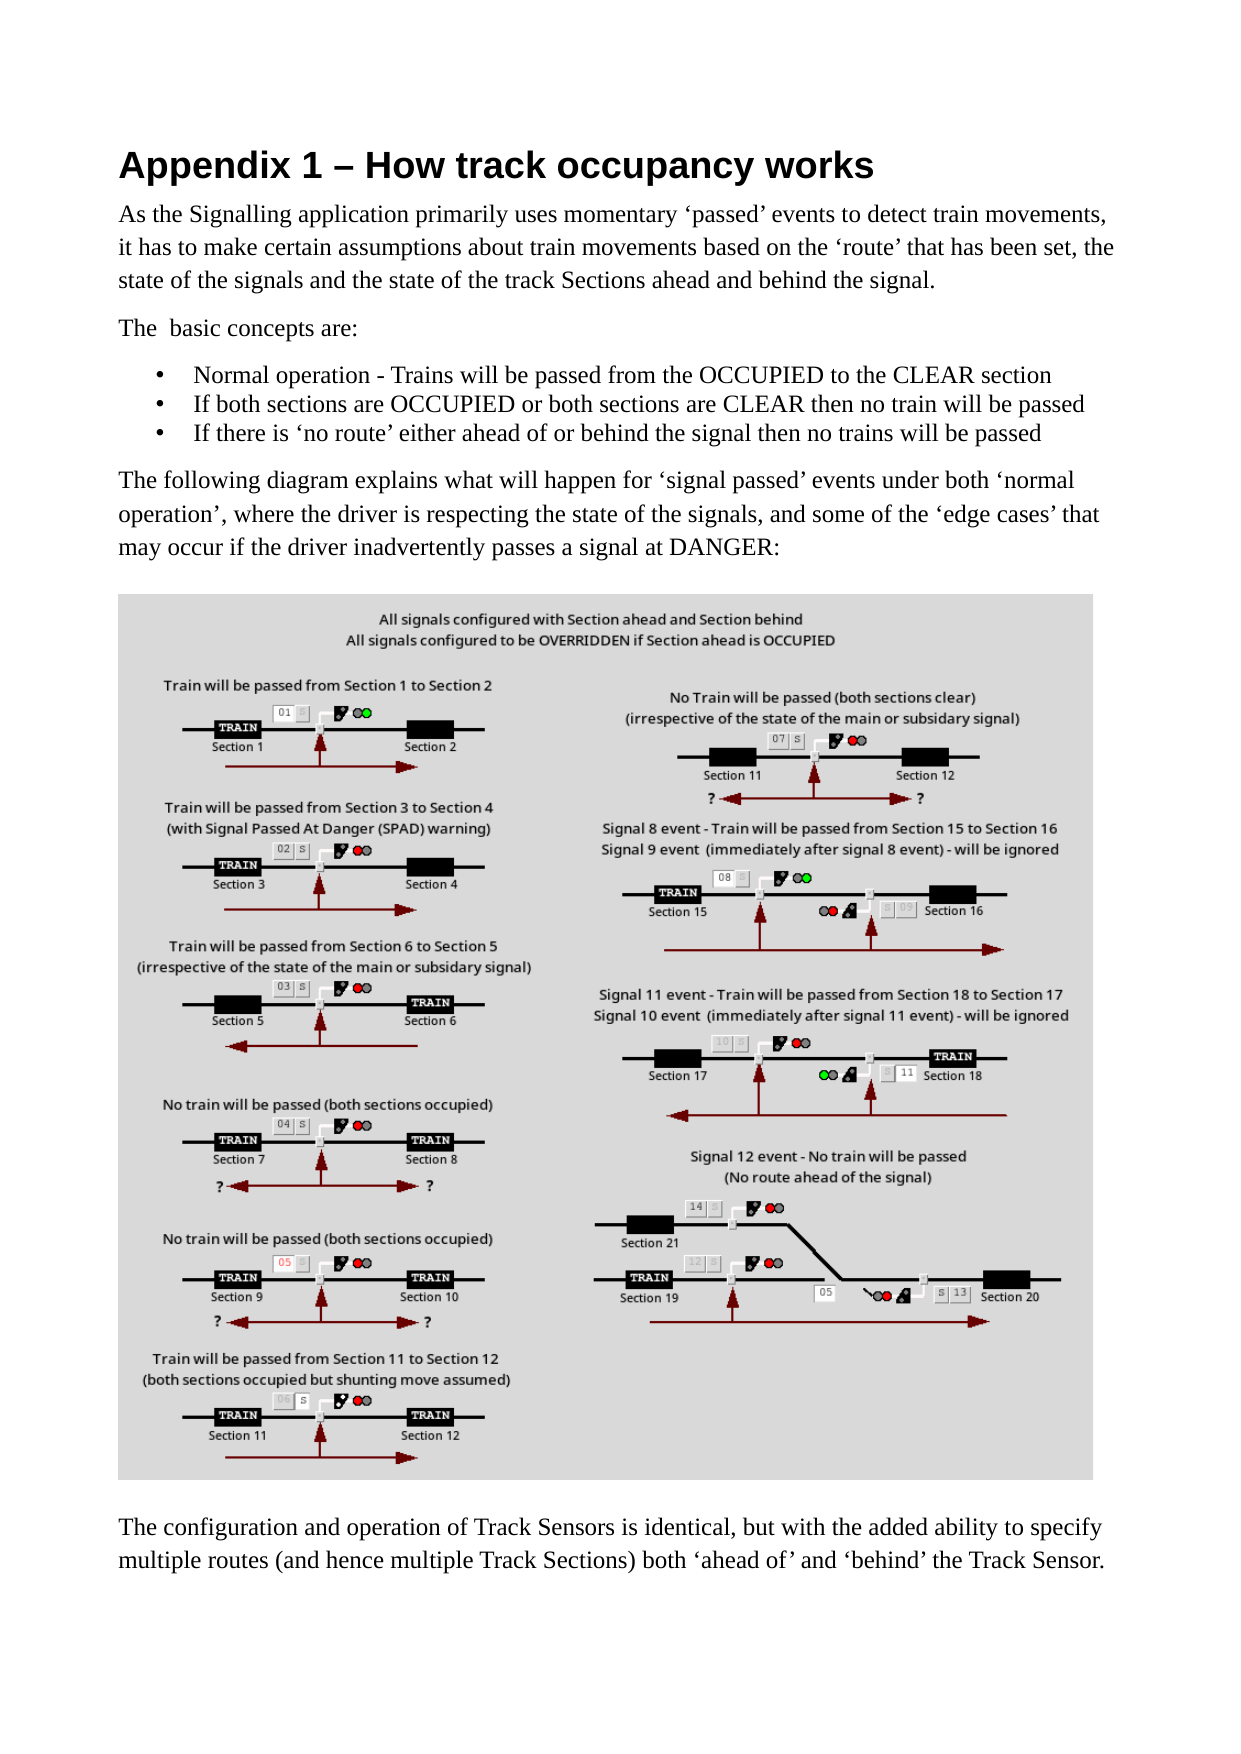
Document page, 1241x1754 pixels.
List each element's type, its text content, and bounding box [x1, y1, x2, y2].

subtitle Appendix 1 – How track occupancy works [118, 143, 1122, 187]
picture [118, 594, 1094, 1480]
text The following diagram explains what will happen for ‘signal passed’ events under both ‘normal operation’, where the driver is respecting the state of the signals, and some of the ‘edge cases’ that may occur if the driver inadvertently passes a signal at DANGER: [118, 466, 1122, 560]
list If there is ‘no route’ either ahead of or behind the signal then no trains will be passed [156, 418, 1122, 447]
text The basic concepts are: [118, 313, 1122, 342]
list Normal operation - Trains will be passed from the OCCUPIED to the CLEAR section [156, 361, 1122, 389]
text The configuration and operation of Track Sensors is identical, but with the added ability to specify multiple routes (and hence multiple Track Sections) both ‘ahead of’ and ‘behind’ the Track Sensor. [118, 1512, 1122, 1574]
list If both sections are OCCUPIED or both sections are CLEAR then no train will be passed [156, 389, 1122, 418]
text As the Signalling application primarily uses momentary ‘passed’ events to detect train movements, it has to make certain assumptions about train movements based on the ‘route’ that has been set, the state of the signals and the state of the track Sections ahead and behind the signal. [118, 199, 1122, 294]
